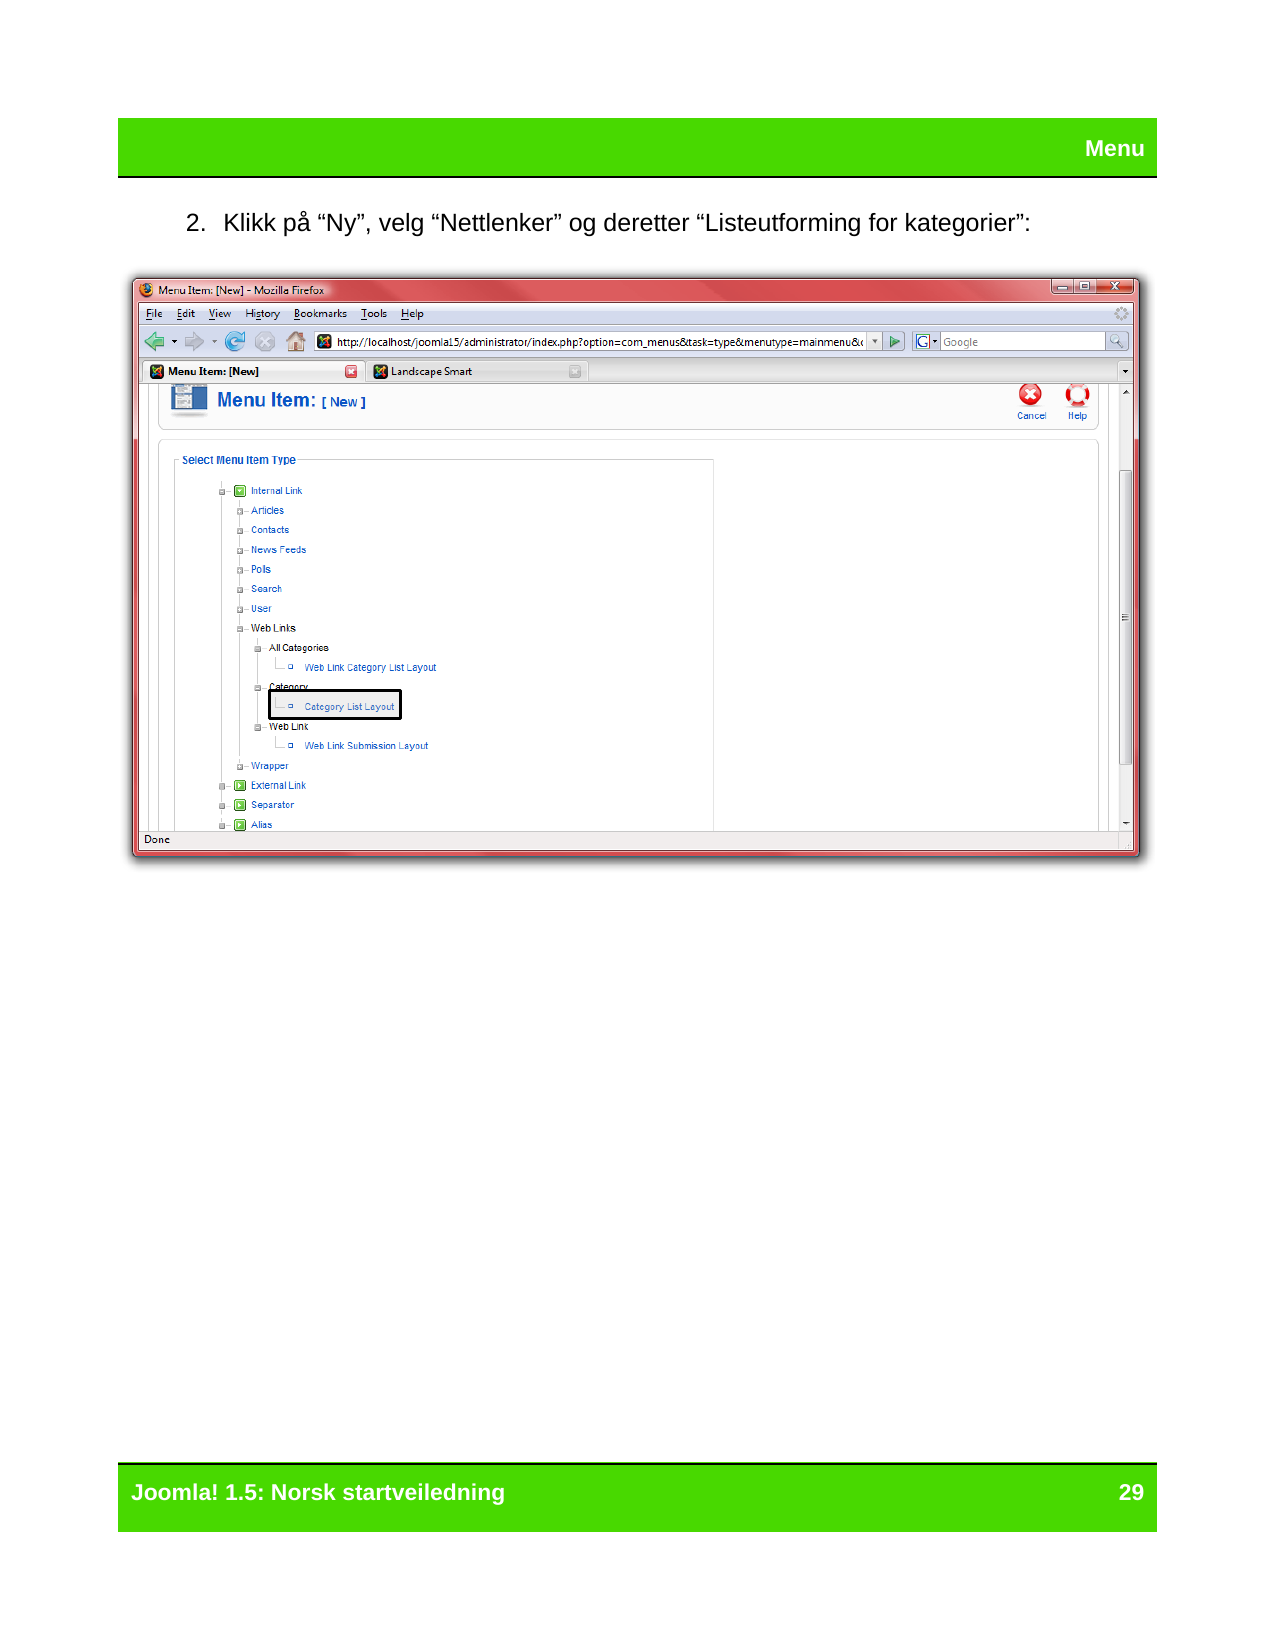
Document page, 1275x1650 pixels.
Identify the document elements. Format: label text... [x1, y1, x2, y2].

list Klikk på “Ny”, velg “Nettlenker” og deretter “Listeutforming for kategorier”: [186, 208, 1157, 237]
picture [119, 265, 1156, 873]
